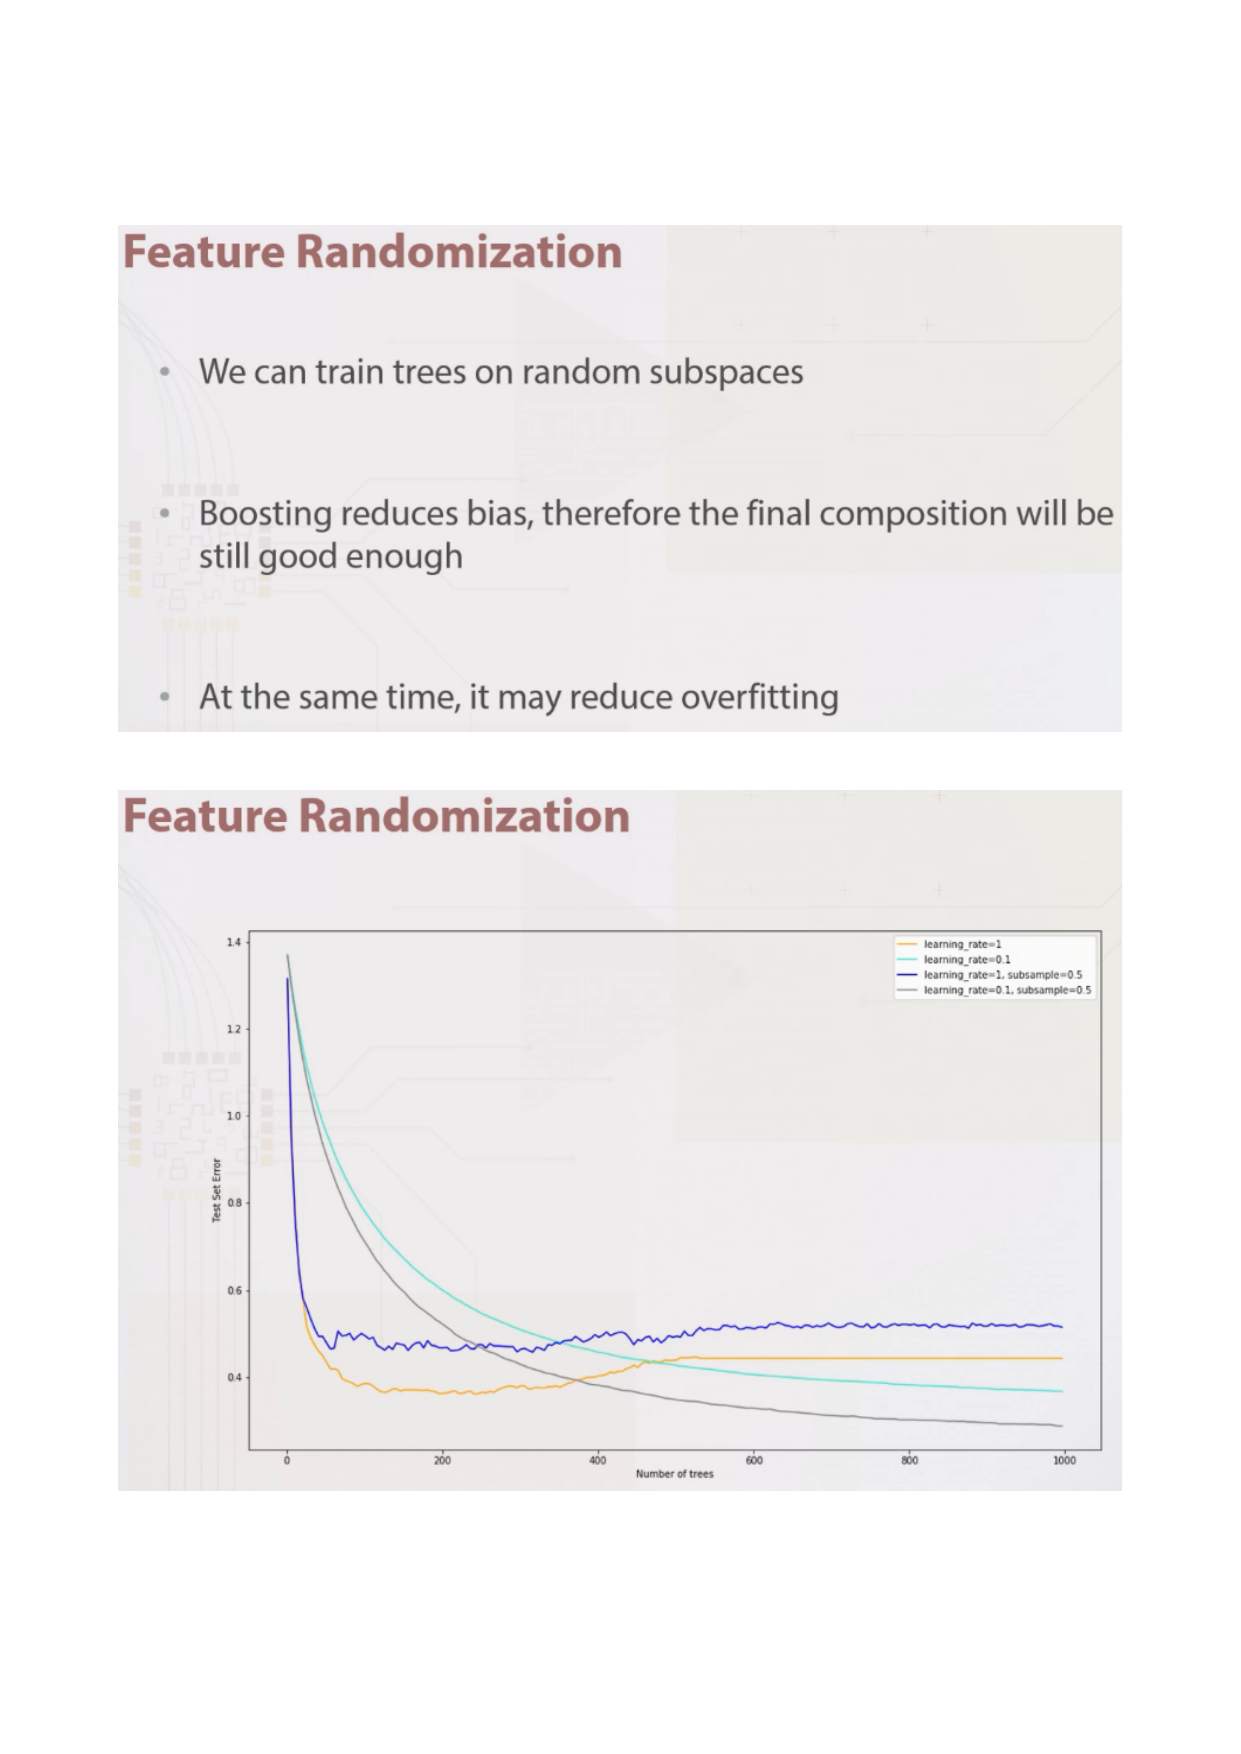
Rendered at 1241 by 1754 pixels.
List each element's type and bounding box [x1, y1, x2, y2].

picture [118, 790, 1123, 1491]
picture [118, 225, 1123, 732]
